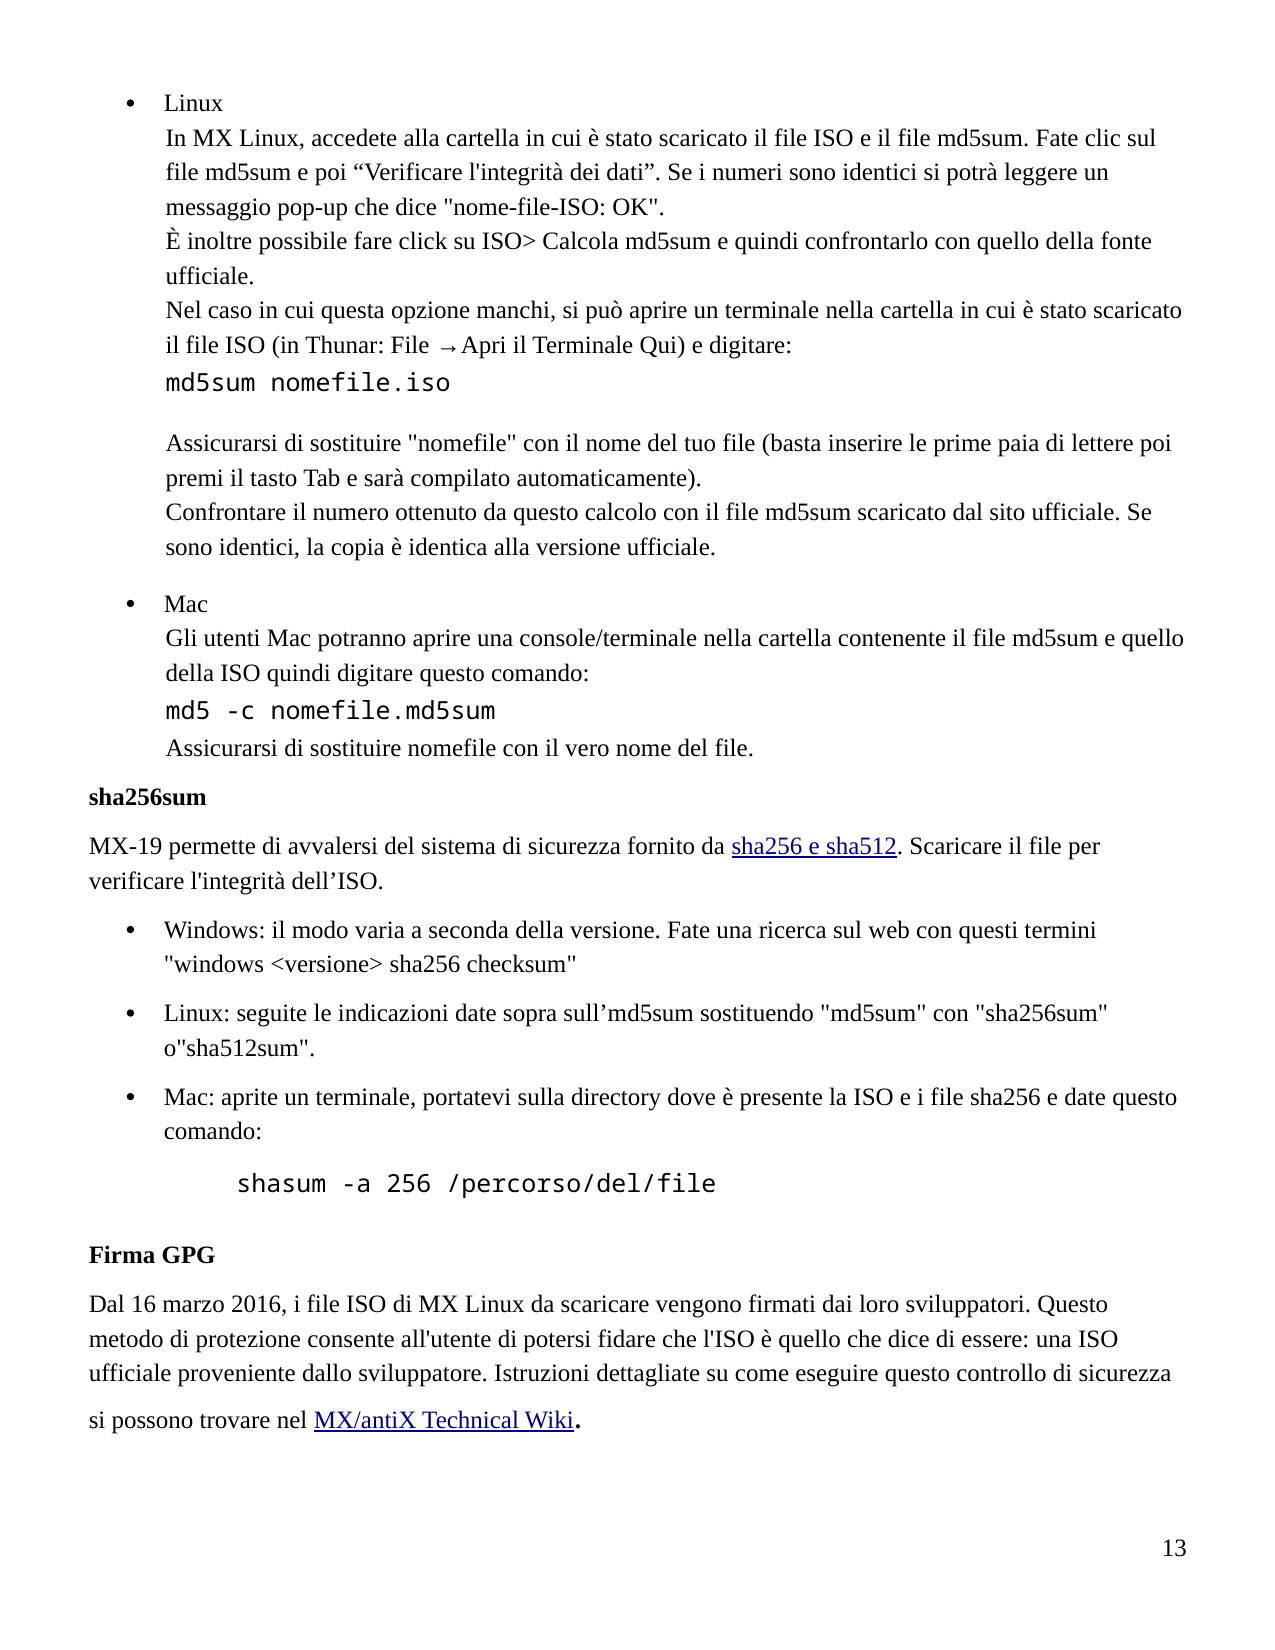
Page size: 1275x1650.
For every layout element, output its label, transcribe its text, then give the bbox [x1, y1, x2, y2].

text È inoltre possibile fare click su ISO> Calcola md5sum e quindi confrontarlo con quello della fonte ufficiale. [165, 226, 1186, 290]
text Gli utenti Mac potranno aprire una console/terminale nella cartella contenente il file md5sum e quello della ISO quindi digitare questo comando: [165, 623, 1186, 687]
text shasum -a 256 /percorso/del/file [88, 1166, 1186, 1199]
text md5sum nomefile.iso [165, 364, 1186, 398]
list Windows: il modo varia a seconda della versione. Fate una ricerca sul web con questi termini "windows <versione> sha256 checksum" [126, 915, 1186, 978]
list Mac [126, 589, 1186, 618]
text MX-19 permette di avvalersi del sistema di sicurezza fornito da sha256 e sha512. Scaricare il file per verificare l'integrità dell’ISO. [88, 831, 1186, 894]
text In MX Linux, accedete alla cartella in cui è stato scaricato il file ISO e il file md5sum. Fate clic sul file md5sum e poi “Verificare l'integrità dei dati”. Se i numeri sono identici si potrà leggere un messaggio pop-up che dice "nome-file-ISO: OK". [165, 123, 1186, 221]
text Assicurarsi di sostituire nomefile con il vero nome del file. [165, 733, 1186, 762]
text sha256sum [88, 782, 1186, 811]
text Dal 16 marzo 2016, i file ISO di MX Linux da scaricare vengono firmati dai loro sviluppatori. Questo metodo di protezione consente all'utente di potersi fidare che l'ISO è quello che dice di essere: una ISO ufficiale proveniente dallo sviluppatore. Istruzioni dettagliate su come eseguire questo controllo di sicurezza si possono trovare nel MX/antiX Technical Wiki. [88, 1289, 1186, 1438]
list Mac: aprite un terminale, portatevi sulla directory dove è presente la ISO e i file sha256 e date questo comando: [126, 1082, 1186, 1145]
text Firma GPG [88, 1240, 1186, 1269]
list Linux: seguite le indicazioni date sopra sull’md5sum sostituendo "md5sum" con "sha256sum" o"sha512sum". [126, 998, 1186, 1062]
list Linux [126, 88, 1186, 117]
text Confrontare il numero ottenuto da questo calcolo con il file md5sum scaricato dal sito ufficiale. Se sono identici, la copia è identica alla versione ufficiale. [165, 497, 1186, 560]
text md5 -c nomefile.md5sum [165, 692, 1186, 726]
text Assicurarsi di sostituire "nomefile" con il nome del tuo file (basta inserire le prime paia di lettere poi premi il tasto Tab e sarà compilato automaticamente). [165, 428, 1186, 491]
text Nel caso in cui questa opzione manchi, si può aprire un terminale nella cartella in cui è stato scaricato il file ISO (in Thunar: File →Apri il Terminale Qui) e digitare: [165, 295, 1186, 359]
